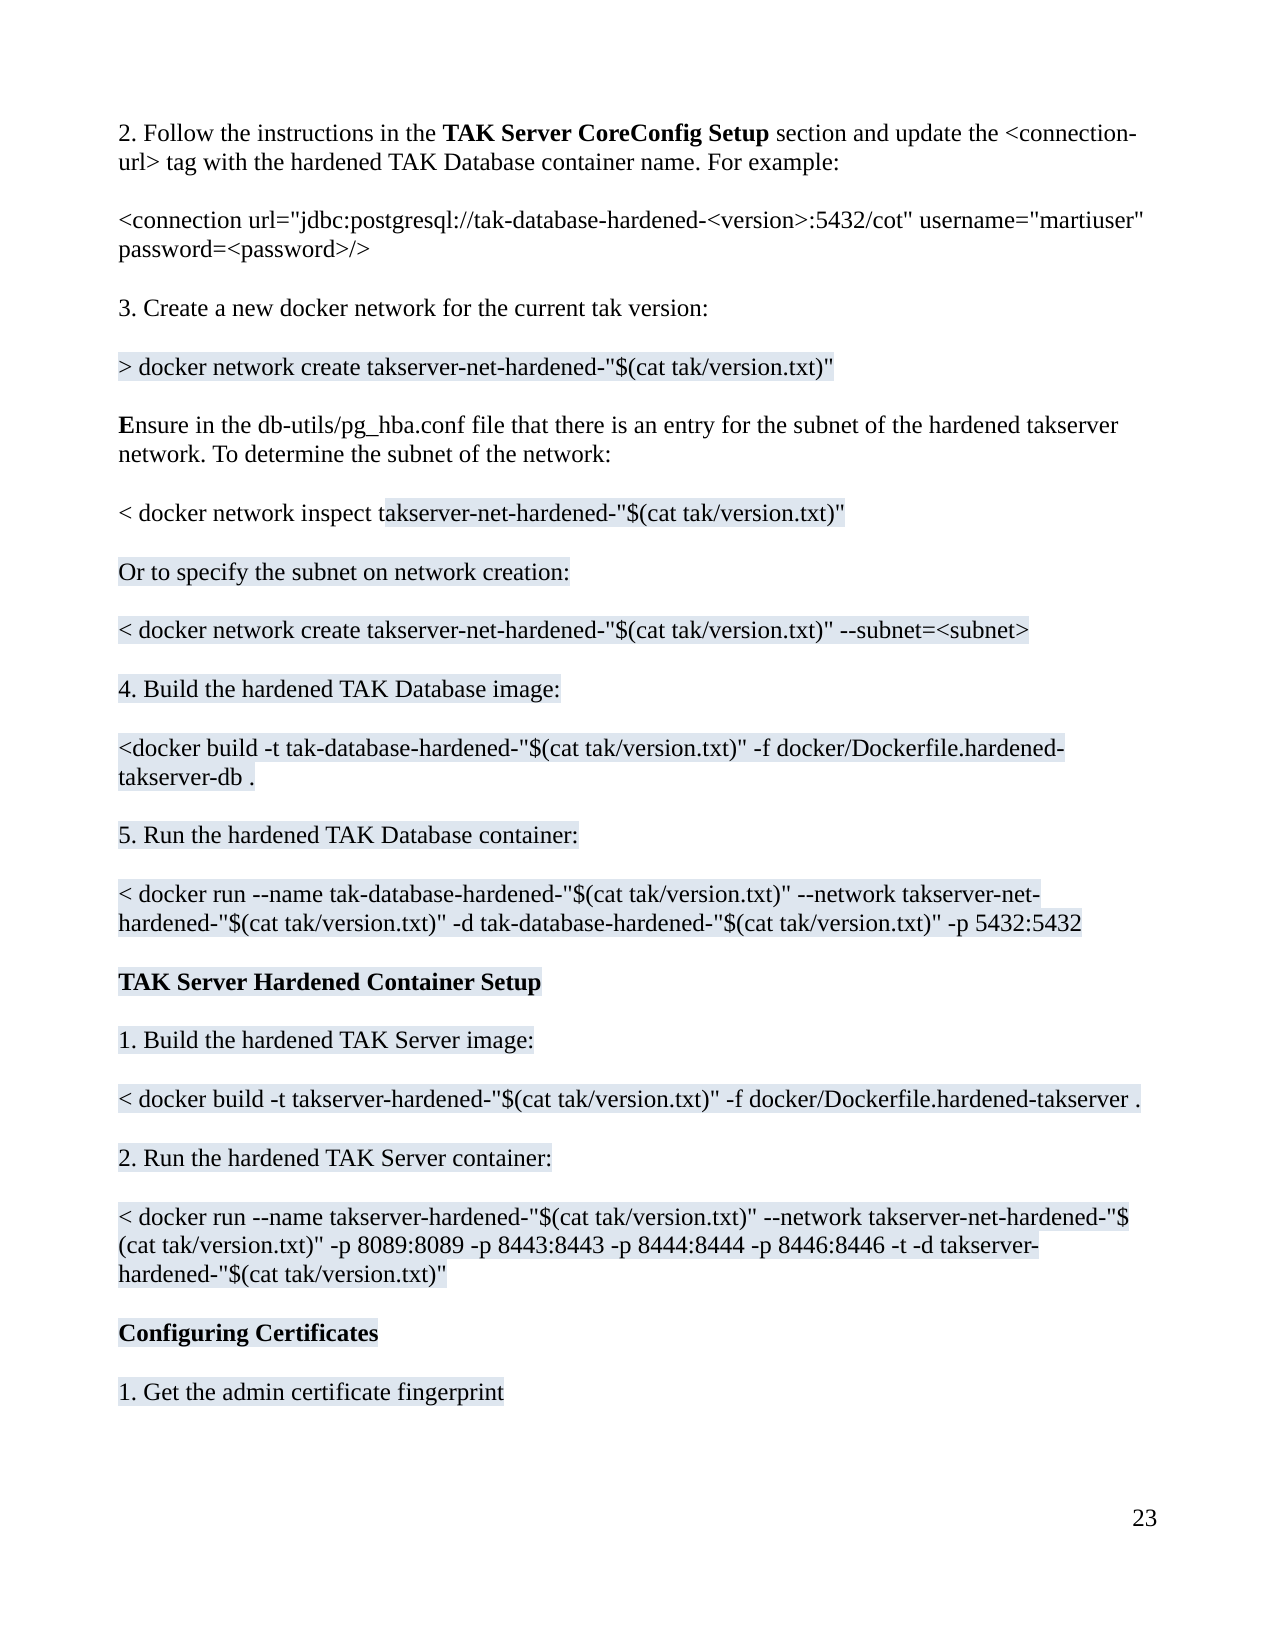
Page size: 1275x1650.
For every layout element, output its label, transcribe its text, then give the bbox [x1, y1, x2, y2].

text > docker network create takserver-net-hardened-"$(cat tak/version.txt)" [118, 352, 1157, 381]
text < docker network inspect takserver-net-hardened-"$(cat tak/version.txt)" [118, 498, 1157, 527]
text 2. Follow the instructions in the TAK Server CoreConfig Setup section and update the <connection-url> tag with the hardened TAK Database container name. For example: [118, 118, 1157, 176]
text 3. Create a new docker network for the current tak version: [118, 293, 1157, 322]
text 1. Build the hardened TAK Server image: [118, 1026, 1157, 1054]
text TAK Server Hardened Container Setup [118, 967, 1157, 996]
text Configuring Certificates [118, 1318, 1157, 1347]
text < docker run --name tak-database-hardened-"$(cat tak/version.txt)" --network takserver-net-hardened-"$(cat tak/version.txt)" -d tak-database-hardened-"$(cat tak/version.txt)" -p 5432:5432 [118, 879, 1157, 937]
text Or to specify the subnet on network creation: [118, 557, 1157, 586]
text <docker build -t tak-database-hardened-"$(cat tak/version.txt)" -f docker/Dockerfile.hardened-takserver-db . [118, 733, 1157, 791]
text <connection url="jdbc:postgresql://tak-database-hardened-<version>:5432/cot" username="martiuser" password=<password>/> [118, 206, 1157, 263]
text 4. Build the hardened TAK Database image: [118, 674, 1157, 703]
text 5. Run the hardened TAK Database container: [118, 821, 1157, 849]
text < docker build -t takserver-hardened-"$(cat tak/version.txt)" -f docker/Dockerfile.hardened-takserver . [118, 1084, 1157, 1113]
text 2. Run the hardened TAK Server container: [118, 1143, 1157, 1172]
text < docker network create takserver-net-hardened-"$(cat tak/version.txt)" --subnet=<subnet> [118, 616, 1157, 644]
text Ensure in the db-utils/pg_hba.conf file that there is an entry for the subnet of the hardened takserver network. To determine the subnet of the network: [118, 411, 1157, 468]
text < docker run --name takserver-hardened-"$(cat tak/version.txt)" --network takserver-net-hardened-"$(cat tak/version.txt)" -p 8089:8089 -p 8443:8443 -p 8444:8444 -p 8446:8446 -t -d takserver-hardened-"$(cat tak/version.txt)" [118, 1202, 1157, 1288]
text 1. Get the admin certificate fingerprint [118, 1377, 1157, 1406]
